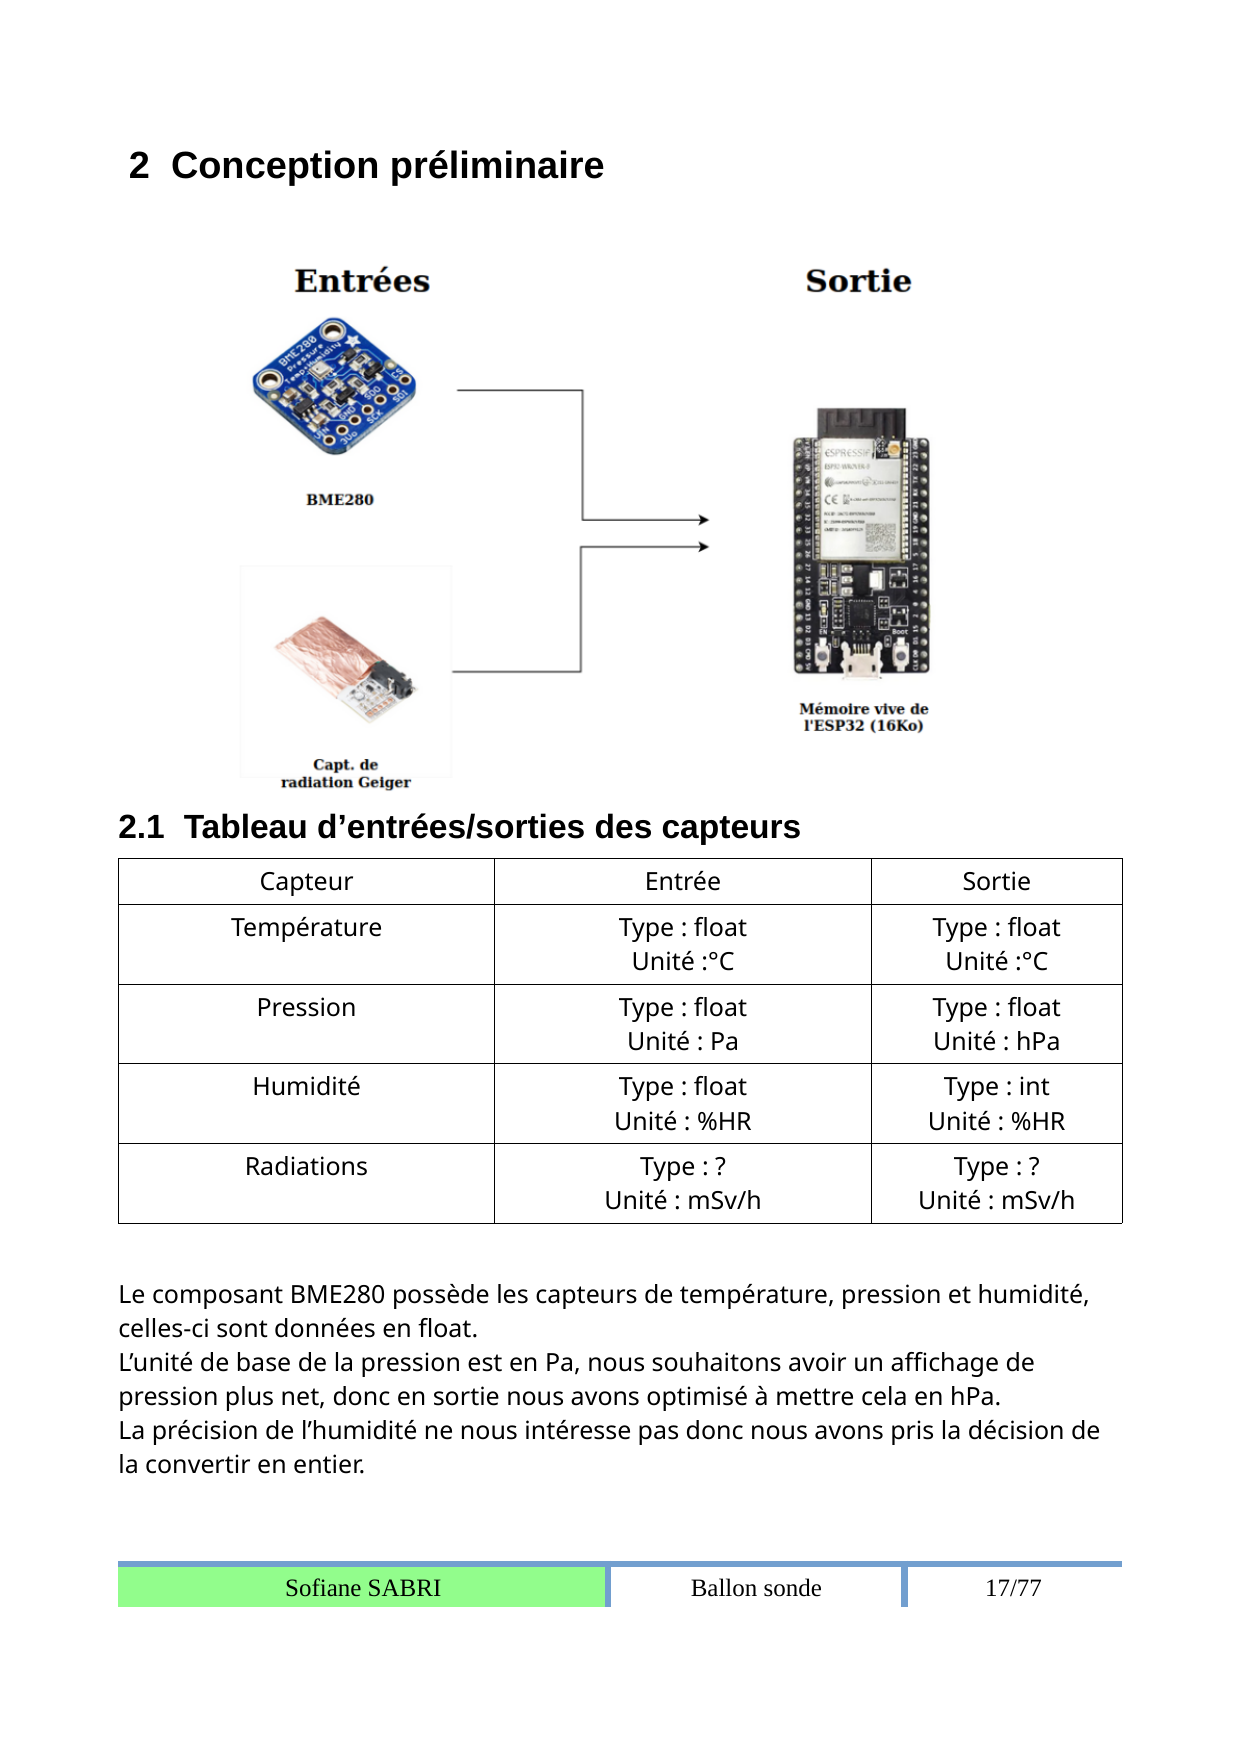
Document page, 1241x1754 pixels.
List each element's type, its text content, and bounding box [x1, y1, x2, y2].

table_header Sortie [872, 859, 1122, 904]
table_cell Pression [119, 985, 494, 1063]
table_cell Type : float Unité :°C [872, 905, 1122, 983]
text L’unité de base de la pression est en Pa, nous souhaitons avoir un affichage de pression plus net, donc en sortie nous avons optimisé à mettre cela en hPa. [118, 1344, 1122, 1413]
table_cell Type : ? Unité : mSv/h [495, 1144, 871, 1223]
table_cell Type : float Unité :°C [495, 905, 871, 983]
table_cell Radiations [119, 1144, 494, 1223]
table_cell Type : float Unité : Pa [495, 985, 871, 1063]
table_cell Type : int Unité : %HR [872, 1064, 1122, 1143]
text La précision de l’humidité ne nous intéresse pas donc nous avons pris la décision de la convertir en entier. [118, 1413, 1122, 1481]
table_header Capteur [119, 859, 494, 904]
subtitle Tableau d’entrées/sorties des capteurs [118, 315, 1122, 846]
table_cell Température [119, 905, 494, 983]
text Le composant BME280 possède les capteurs de température, pression et humidité, celles-ci sont données en float. [118, 1276, 1122, 1344]
table_cell Type : ? Unité : mSv/h [872, 1144, 1122, 1223]
table_cell Type : float Unité : hPa [872, 985, 1122, 1063]
table_cell Type : float Unité : %HR [495, 1064, 871, 1143]
table_header Entrée [495, 859, 871, 904]
table_cell Humidité [119, 1064, 494, 1143]
picture [156, 246, 1085, 807]
subtitle Conception préliminaire [118, 143, 1122, 187]
